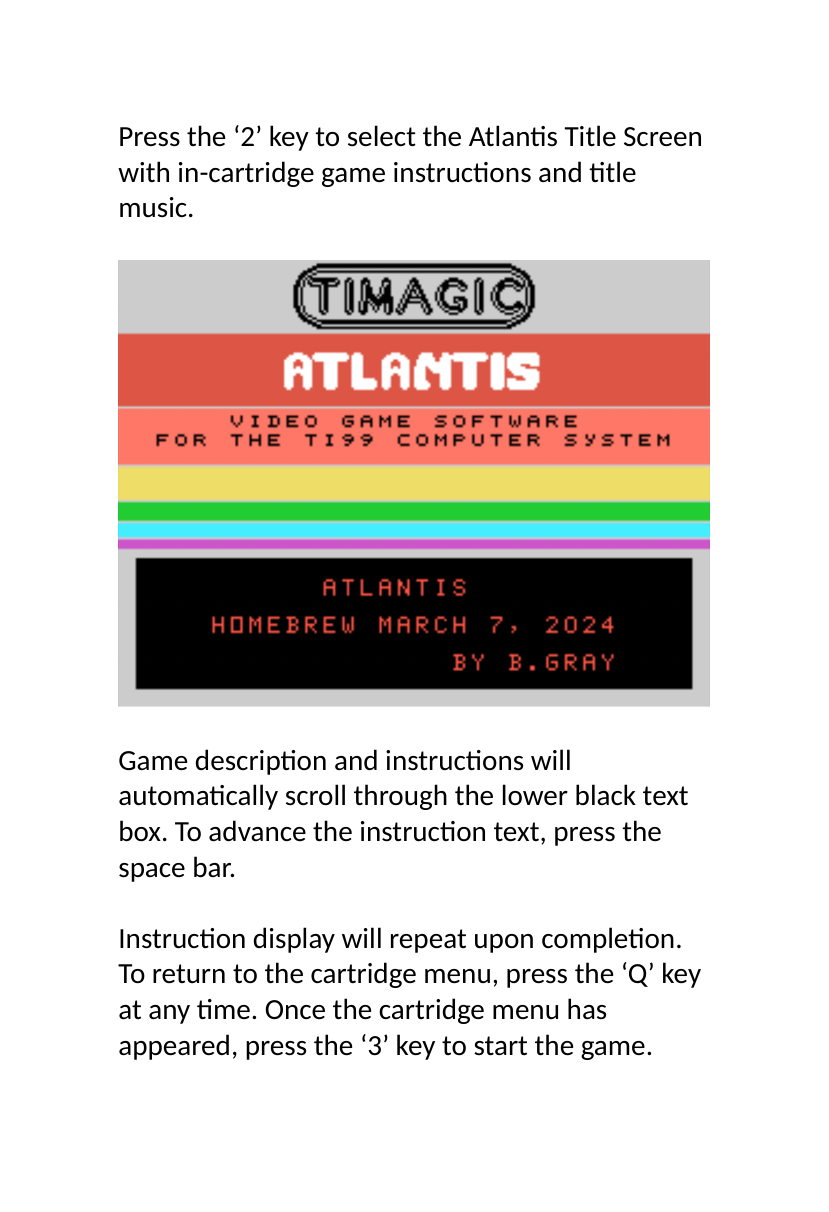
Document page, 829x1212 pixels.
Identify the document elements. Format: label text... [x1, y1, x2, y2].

text Press the ‘2’ key to select the Atlantis Title Screen with in-cartridge game instructions and title music. [118, 118, 710, 225]
text Instruction display will repeat upon completion. To return to the cartridge menu, press the ‘Q’ key at any time. Once the cartridge menu has appeared, press the ‘3’ key to start the game. [118, 920, 710, 1062]
picture [118, 260, 710, 707]
text Game description and instructions will automatically scroll through the lower black text box. To advance the instruction text, press the space bar. [118, 742, 710, 884]
